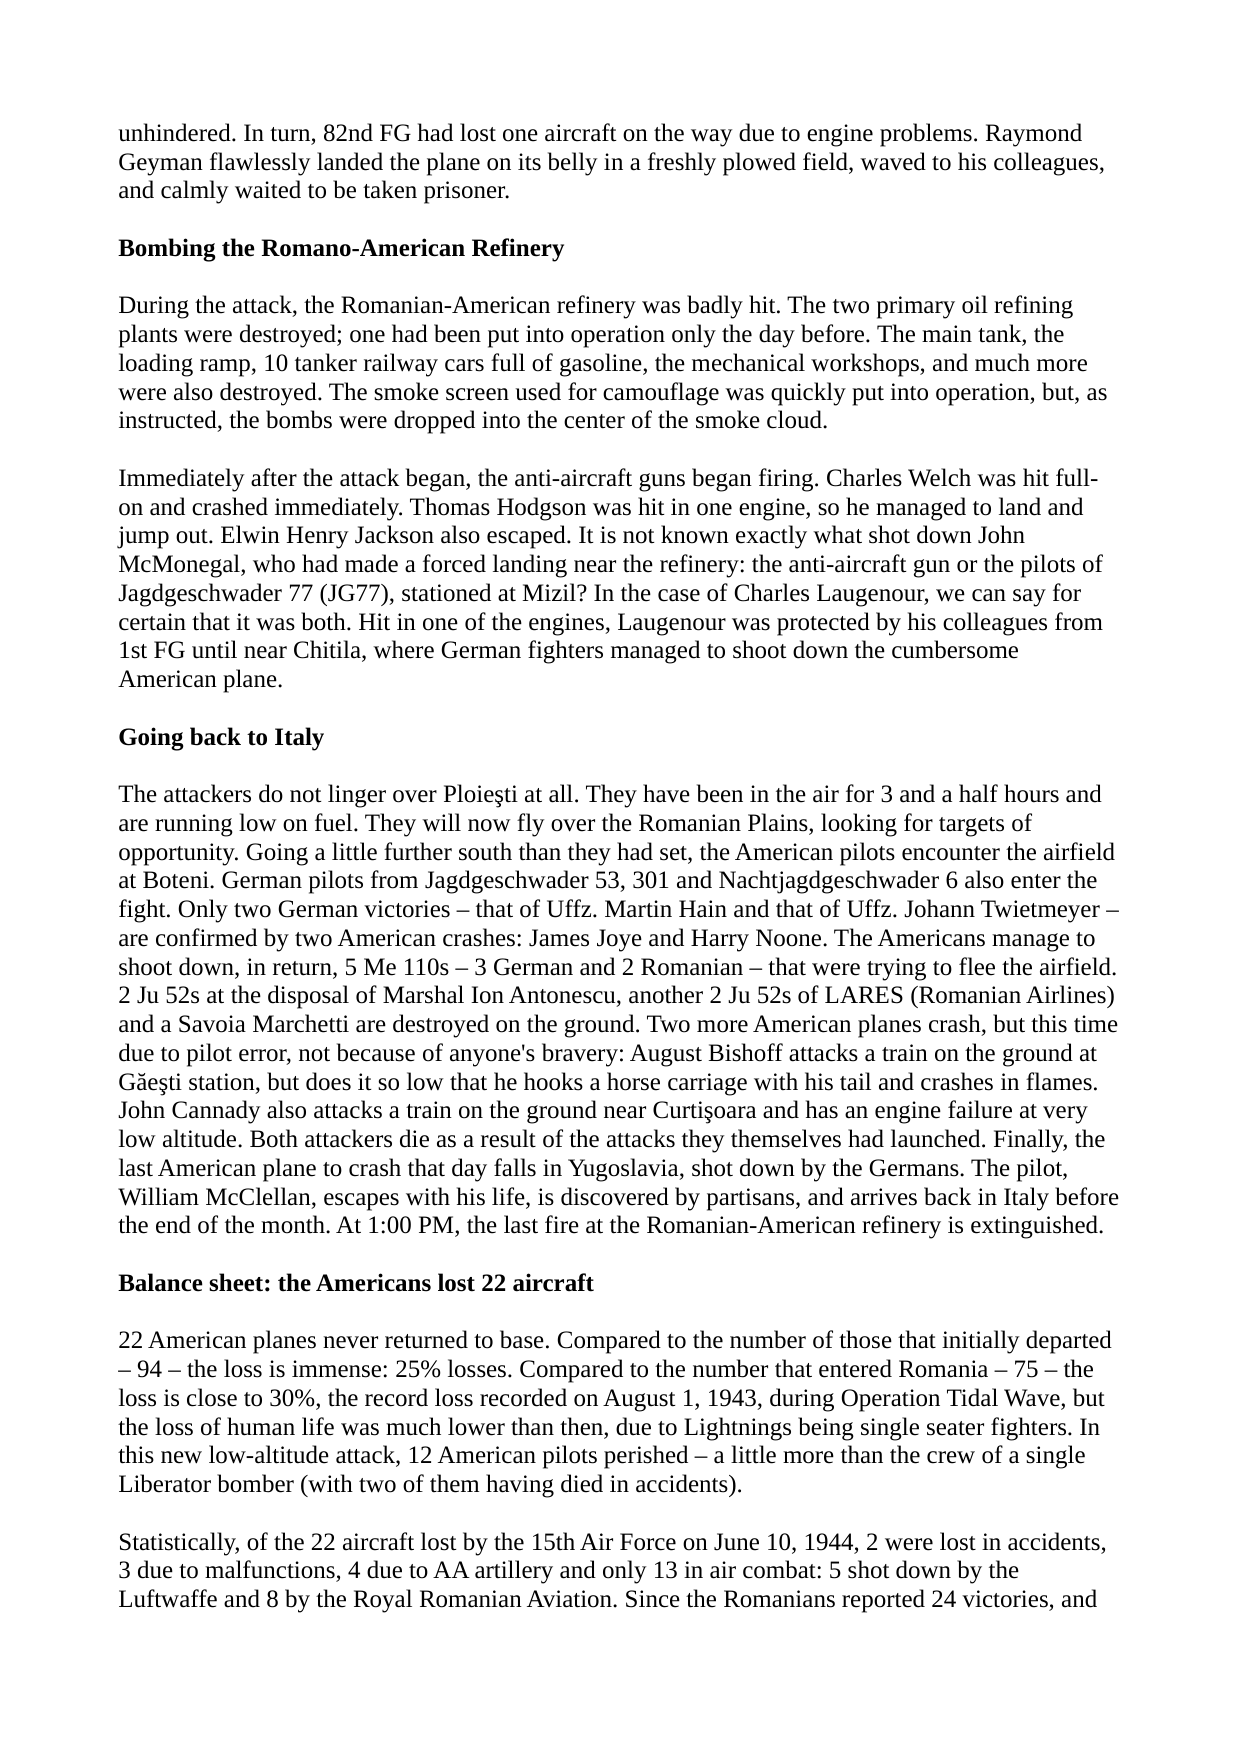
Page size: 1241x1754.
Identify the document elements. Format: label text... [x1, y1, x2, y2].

text Bombing the Romano-American Refinery [118, 233, 1122, 262]
text 22 American planes never returned to base. Compared to the number of those that initially departed – 94 – the loss is immense: 25% losses. Compared to the number that entered Romania – 75 – the loss is close to 30%, the record loss recorded on August 1, 1943, during Operation Tidal Wave, but the loss of human life was much lower than then, due to Lightnings being single seater fighters. In this new low-altitude attack, 12 American pilots perished – a little more than the crew of a single Liberator bomber (with two of them having died in accidents). [118, 1326, 1122, 1498]
text Going back to Italy [118, 722, 1122, 751]
text unhindered. In turn, 82nd FG had lost one aircraft on the way due to engine problems. Raymond Geyman flawlessly landed the plane on its belly in a freshly plowed field, waved to his colleagues, and calmly waited to be taken prisoner. [118, 118, 1122, 204]
text Statistically, of the 22 aircraft lost by the 15th Air Force on June 10, 1944, 2 were lost in accidents, 3 due to malfunctions, 4 due to AA artillery and only 13 in air combat: 5 shot down by the Luftwaffe and 8 by the Royal Romanian Aviation. Since the Romanians reported 24 victories, and [118, 1527, 1122, 1613]
text Immediately after the attack began, the anti-aircraft guns began firing. Charles Welch was hit full-on and crashed immediately. Thomas Hodgson was hit in one engine, so he managed to land and jump out. Elwin Henry Jackson also escaped. It is not known exactly what shot down John McMonegal, who had made a forced landing near the refinery: the anti-aircraft gun or the pilots of Jagdgeschwader 77 (JG77), stationed at Mizil? In the case of Charles Laugenour, we can say for certain that it was both. Hit in one of the engines, Laugenour was protected by his colleagues from 1st FG until near Chitila, where German fighters managed to shoot down the cumbersome American plane. [118, 463, 1122, 693]
text The attackers do not linger over Ploieşti at all. They have been in the air for 3 and a half hours and are running low on fuel. They will now fly over the Romanian Plains, looking for targets of opportunity. Going a little further south than they had set, the American pilots encounter the airfield at Boteni. German pilots from Jagdgeschwader 53, 301 and Nachtjagdgeschwader 6 also enter the fight. Only two German victories – that of Uffz. Martin Hain and that of Uffz. Johann Twietmeyer – are confirmed by two American crashes: James Joye and Harry Noone. The Americans manage to shoot down, in return, 5 Me 110s – 3 German and 2 Romanian – that were trying to flee the airfield. 2 Ju 52s at the disposal of Marshal Ion Antonescu, another 2 Ju 52s of LARES (Romanian Airlines) and a Savoia Marchetti are destroyed on the ground. Two more American planes crash, but this time due to pilot error, not because of anyone's bravery: August Bishoff attacks a train on the ground at Găeşti station, but does it so low that he hooks a horse carriage with his tail and crashes in flames. John Cannady also attacks a train on the ground near Curtişoara and has an engine failure at very low altitude. Both attackers die as a result of the attacks they themselves had launched. Finally, the last American plane to crash that day falls in Yugoslavia, shot down by the Germans. The pilot, William McClellan, escapes with his life, is discovered by partisans, and arrives back in Italy before the end of the month. At 1:00 PM, the last fire at the Romanian-American refinery is extinguished. [118, 779, 1122, 1239]
text Balance sheet: the Americans lost 22 aircraft [118, 1268, 1122, 1297]
text During the attack, the Romanian-American refinery was badly hit. The two primary oil refining plants were destroyed; one had been put into operation only the day before. The main tank, the loading ramp, 10 tanker railway cars full of gasoline, the mechanical workshops, and much more were also destroyed. The smoke screen used for camouflage was quickly put into operation, but, as instructed, the bombs were dropped into the center of the smoke cloud. [118, 291, 1122, 434]
